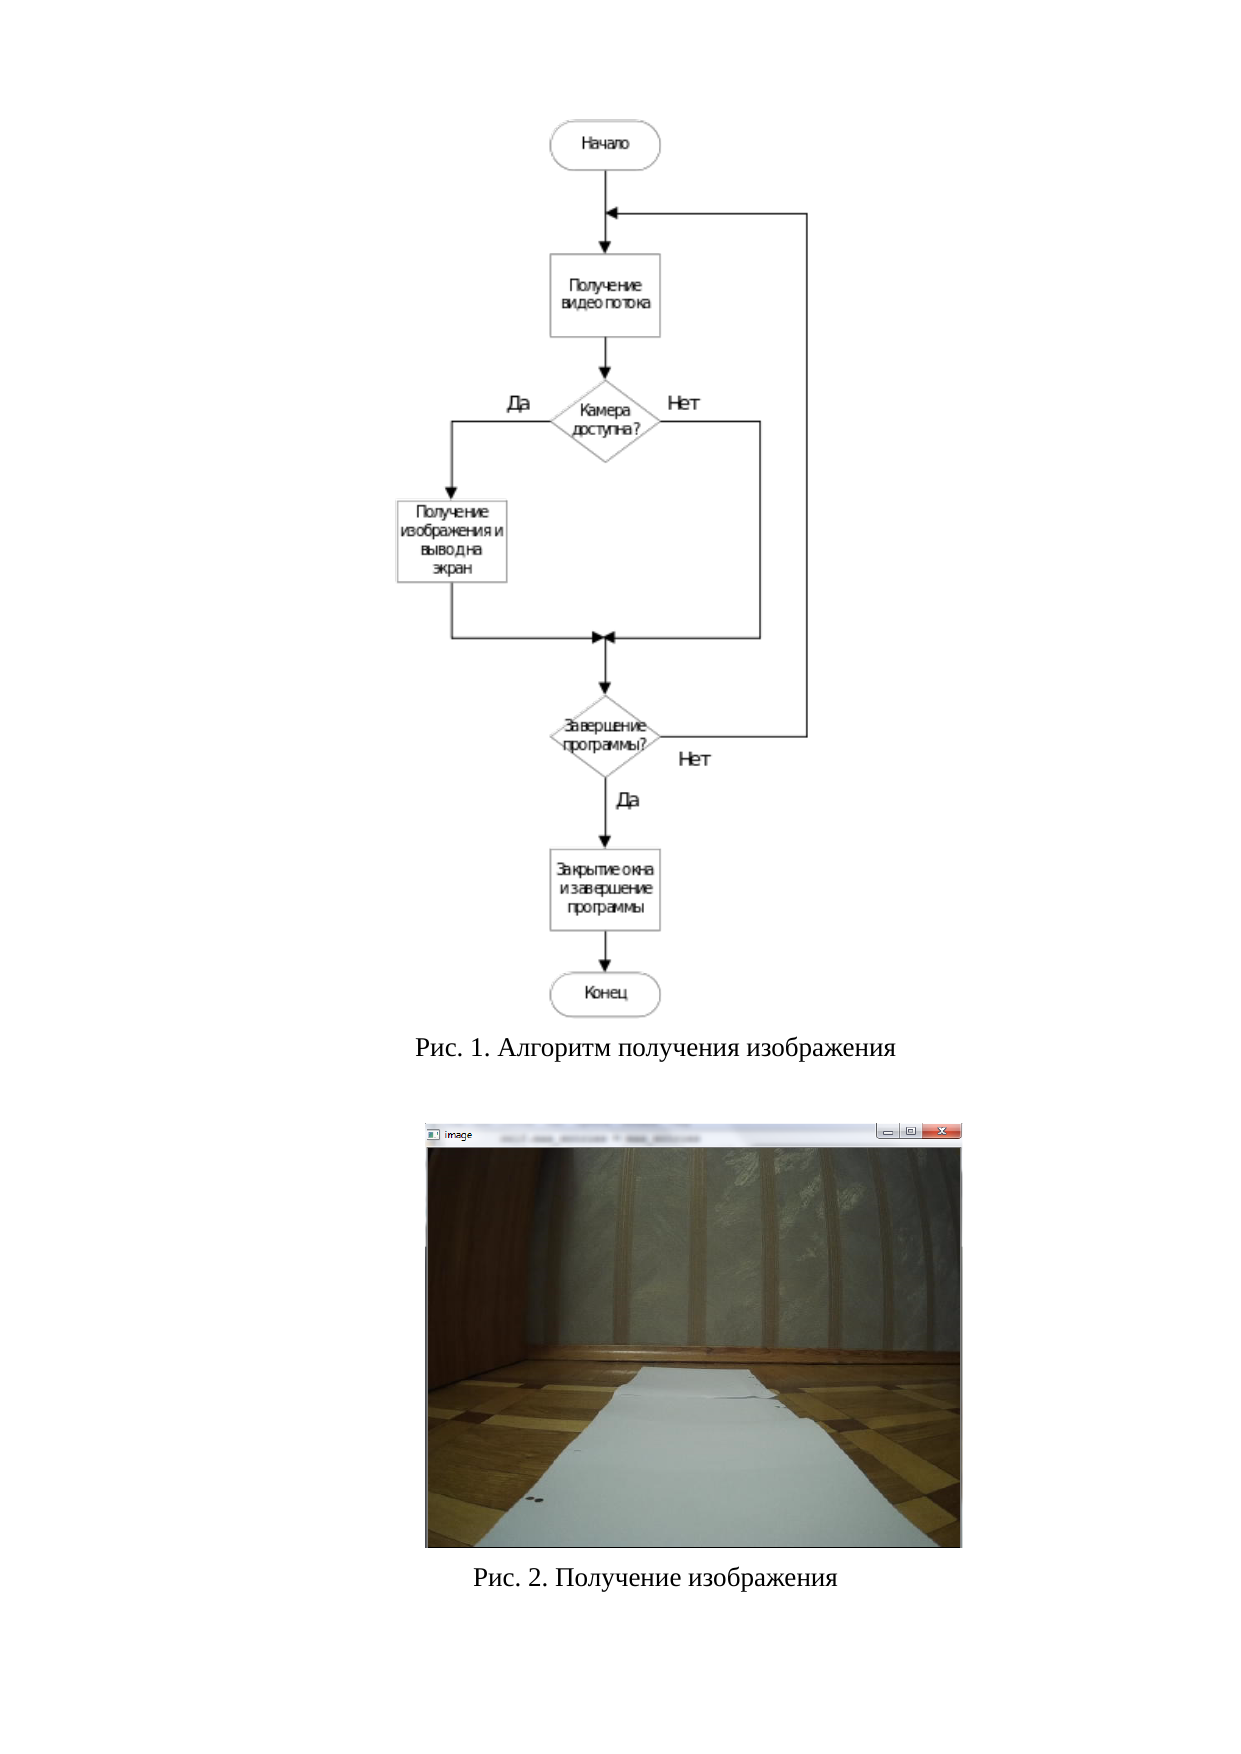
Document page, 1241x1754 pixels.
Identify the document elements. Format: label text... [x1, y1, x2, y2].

text Рис. 1. Алгоритм получения изображения [118, 1031, 1122, 1062]
text Рис. 2. Получение изображения [118, 1561, 1122, 1592]
picture [425, 1123, 591, 1548]
